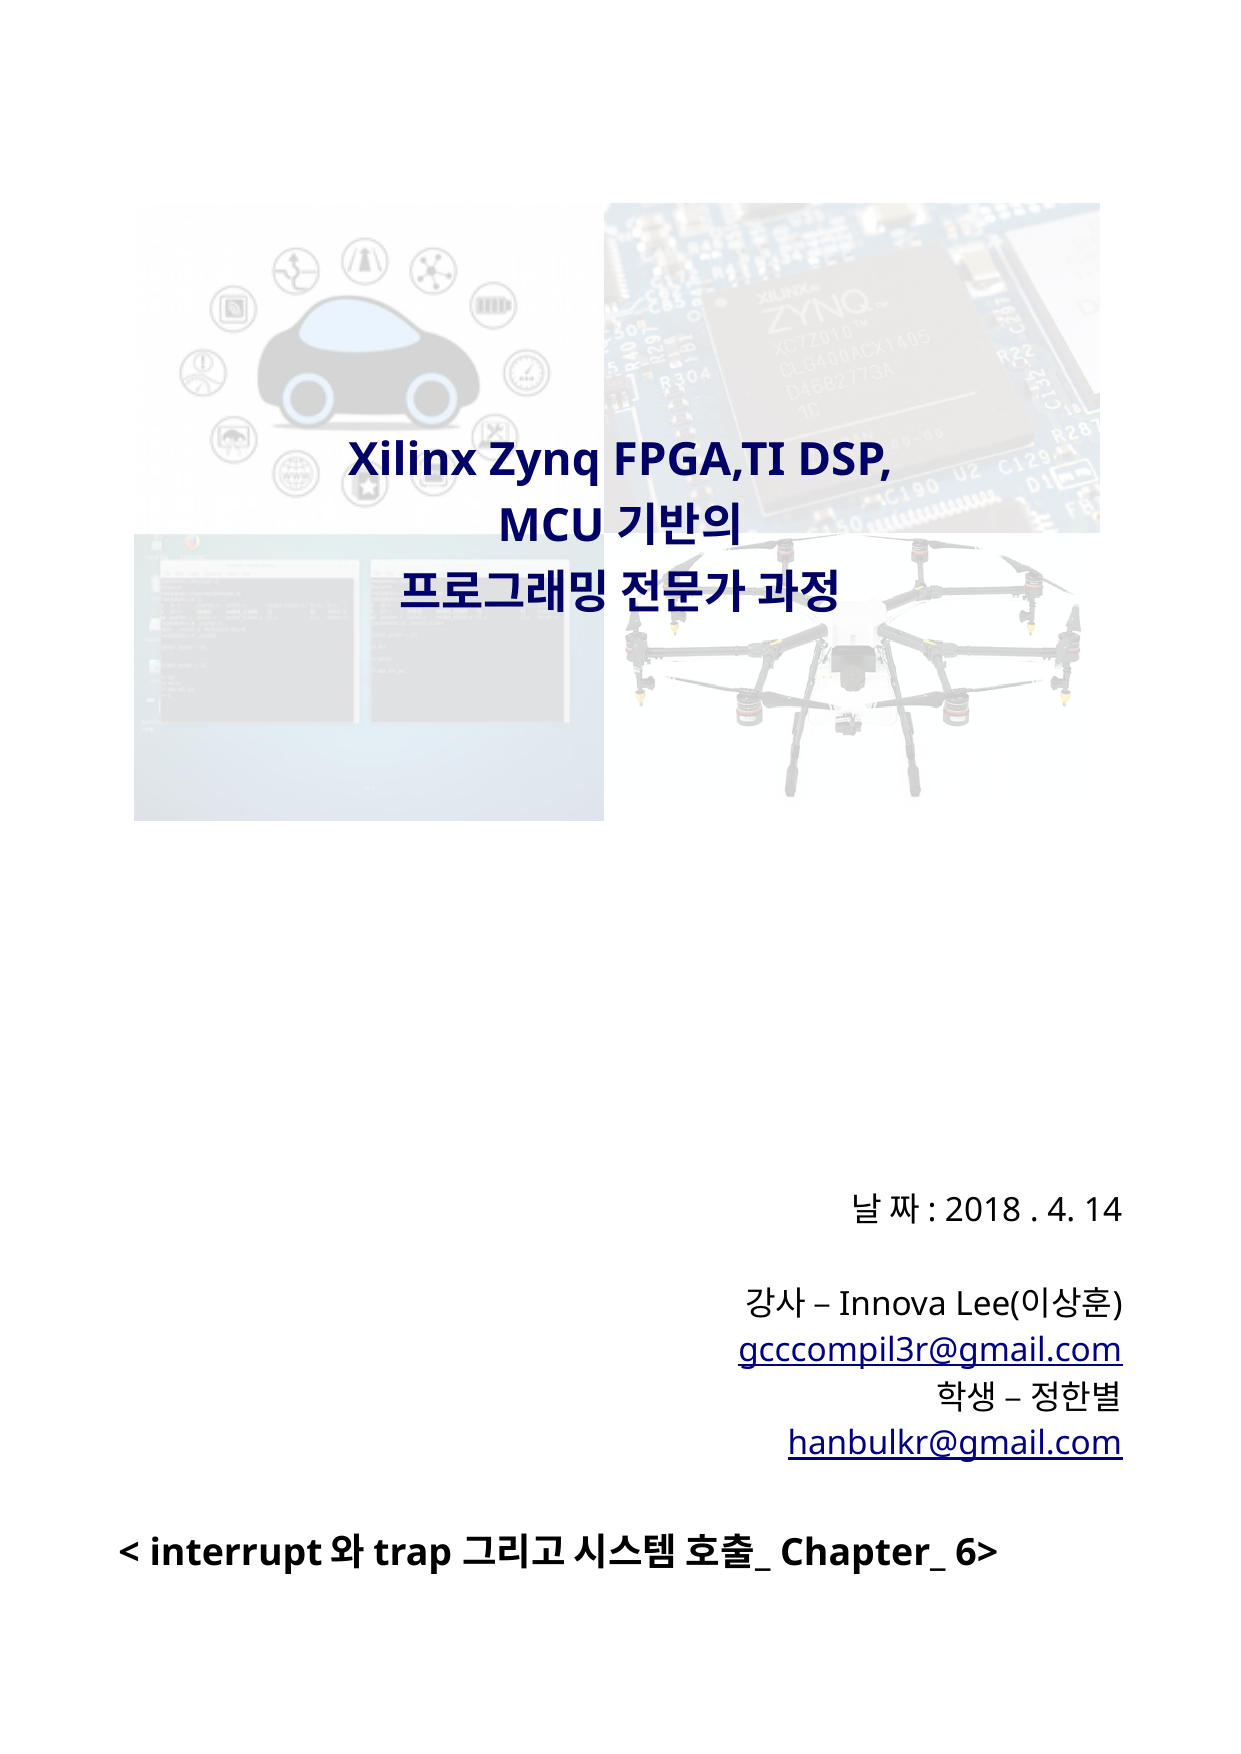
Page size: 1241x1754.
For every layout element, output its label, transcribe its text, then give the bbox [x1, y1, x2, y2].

text Xilinx Zynq FPGA,TI DSP, [1100, 426, 1122, 489]
text 날 짜 : 2018 . 4. 14 [118, 1183, 1122, 1232]
text MCU 기반의 [118, 489, 134, 555]
text gcccompil3r@gmail.com [118, 1325, 1122, 1371]
text 학생 – 정한별 [118, 1371, 1122, 1419]
text < interrupt와 trap 그리고 시스템 호출_ Chapter_ 6> [118, 1521, 1122, 1576]
text 강사 – Innova Lee(이상훈) [118, 1277, 1122, 1325]
text hanbulkr@gmail.com [118, 1419, 1122, 1464]
text 프로그래밍 전문가 과정 [118, 555, 134, 622]
text MCU 기반의 [604, 489, 1122, 820]
text Xilinx Zynq FPGA,TI DSP, [118, 426, 134, 489]
text 프로그래밍 전문가 과정 [1101, 555, 1122, 622]
